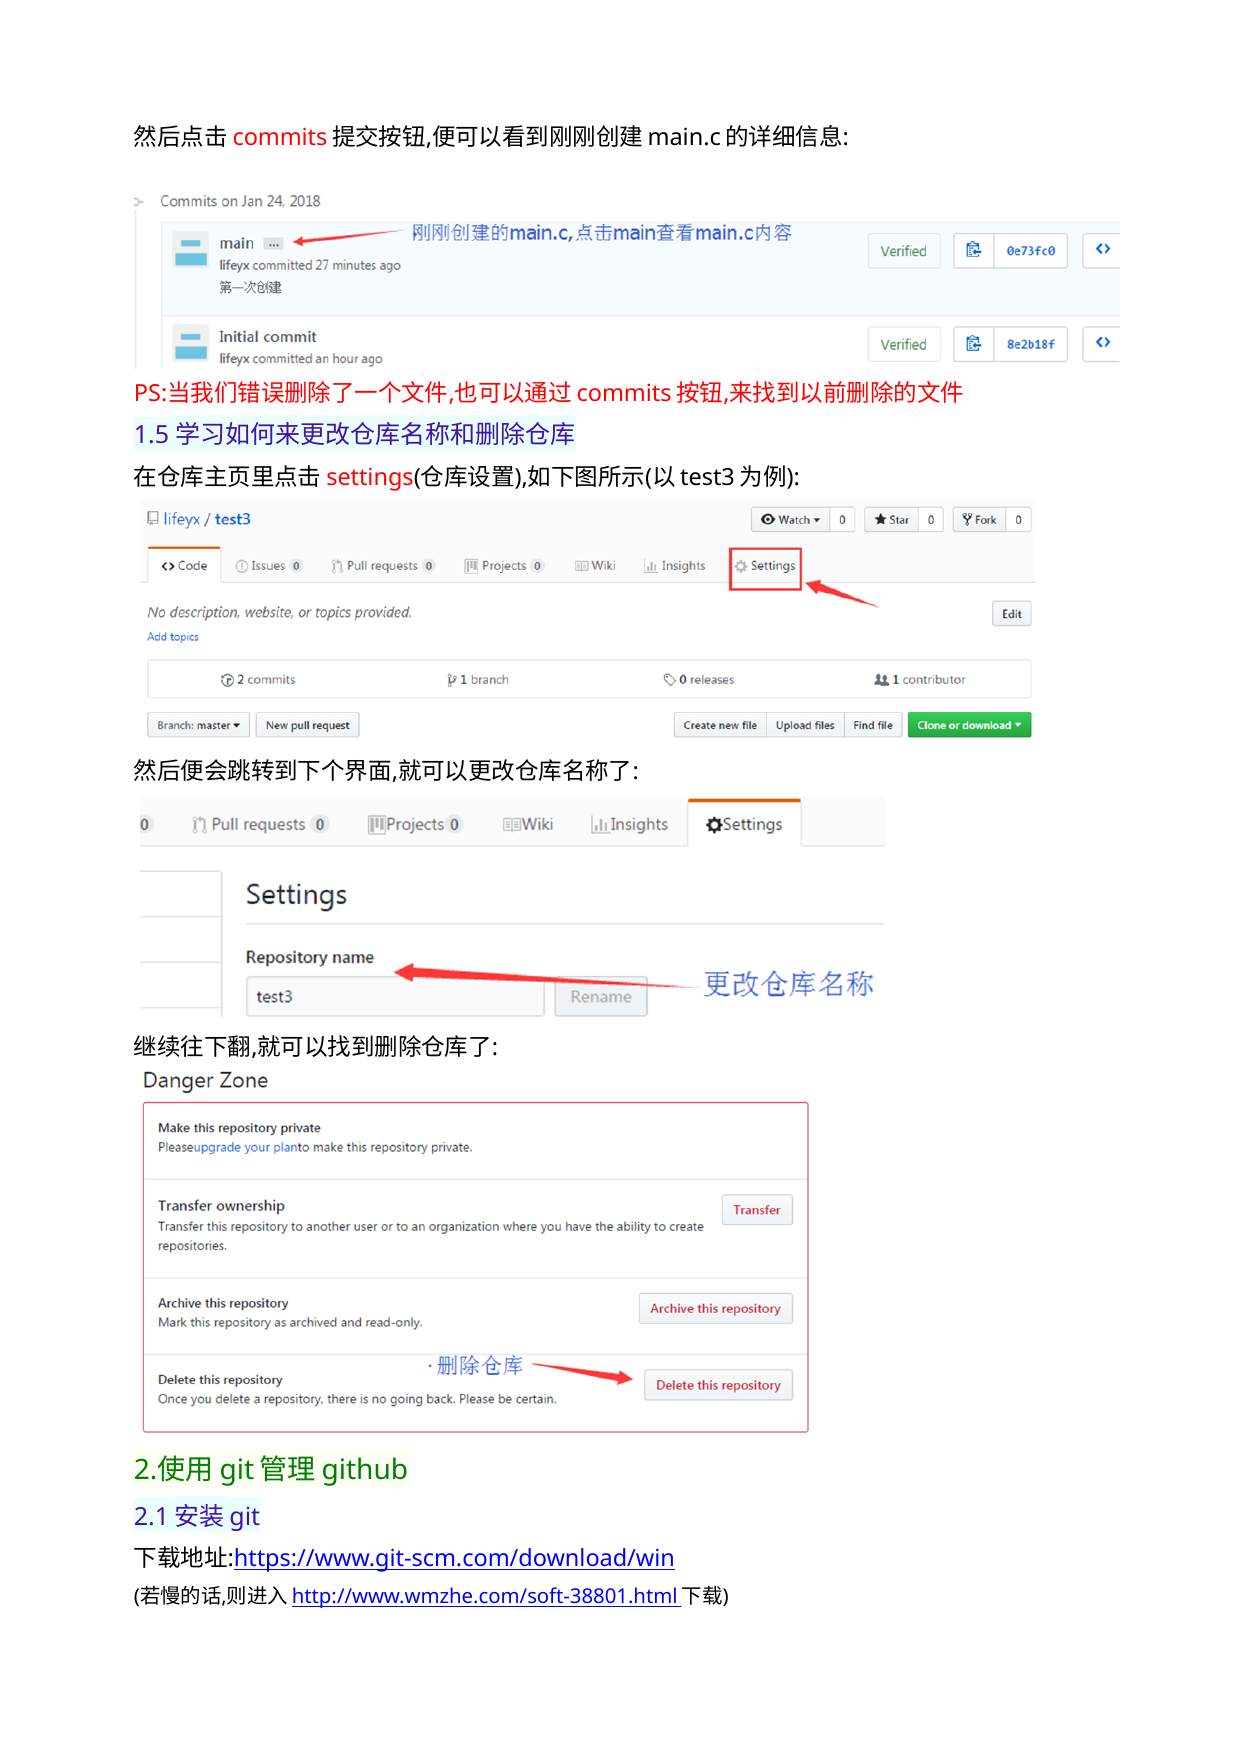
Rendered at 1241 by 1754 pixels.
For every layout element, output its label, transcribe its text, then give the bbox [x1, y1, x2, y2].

text 2.使用git管理github [134, 1447, 1106, 1488]
text 在仓库主页里点击settings(仓库设置),如下图所示(以test3为例): [134, 458, 1106, 492]
picture [133, 193, 1120, 369]
text (若慢的话,则进入http://www.wmzhe.com/soft-38801.html下载) [134, 1580, 1106, 1610]
text 然后点击commits提交按钮,便可以看到刚刚创建main.c的详细信息: [134, 118, 1106, 152]
text PS:当我们错误删除了一个文件,也可以通过commits按钮,来找到以前删除的文件 [134, 374, 1106, 408]
text 下载地址:https://www.git-scm.com/download/win [134, 1539, 1106, 1574]
text 继续往下翻,就可以找到删除仓库了: [134, 1028, 1106, 1062]
text 然后便会跳转到下个界面,就可以更改仓库名称了: [134, 753, 1106, 787]
picture [140, 793, 886, 1017]
text 2.1安装git [134, 1496, 1106, 1532]
text 1.5 学习如何来更改仓库名称和删除仓库 [134, 415, 1106, 451]
picture [140, 1068, 815, 1436]
picture [140, 499, 1036, 742]
